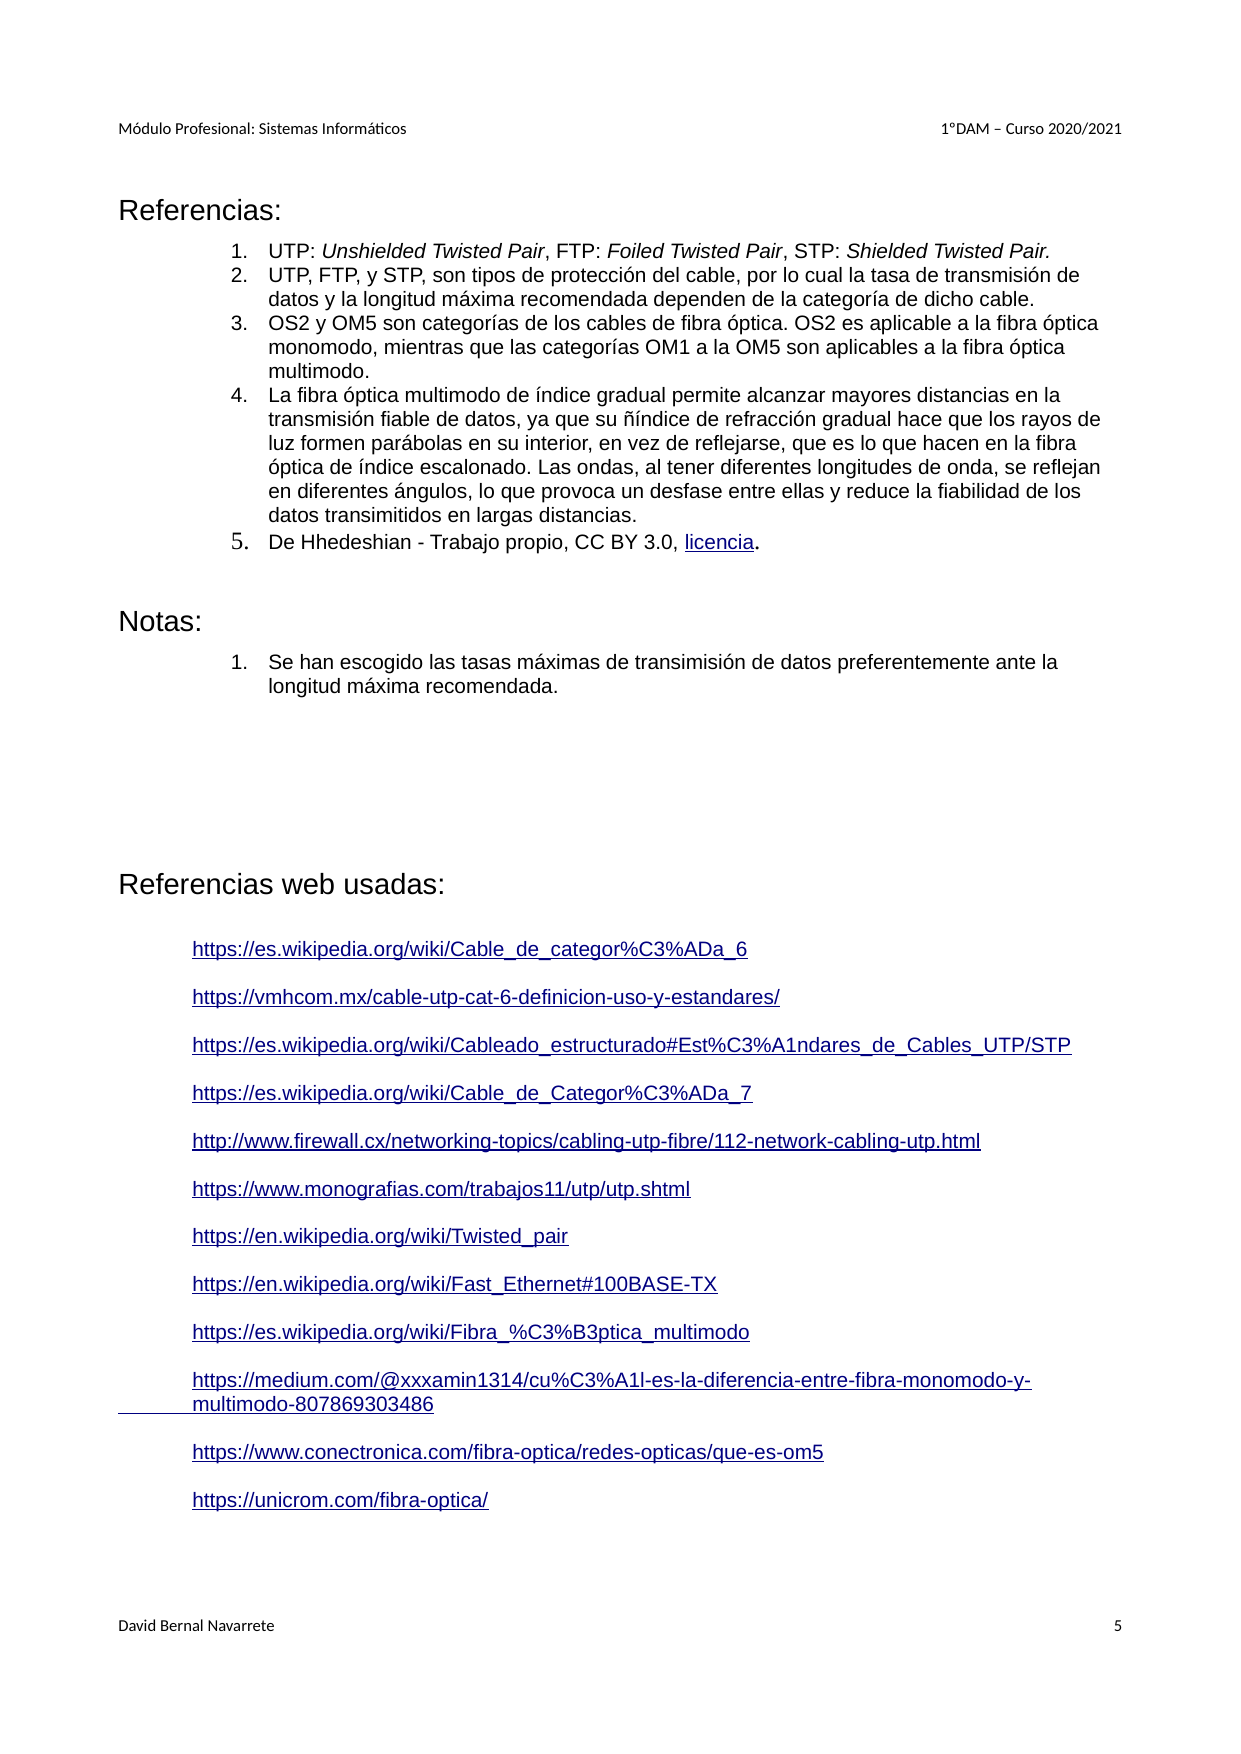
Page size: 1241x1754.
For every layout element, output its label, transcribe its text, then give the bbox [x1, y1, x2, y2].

list Se han escogido las tasas máximas de transimisión de datos preferentemente ante la longitud máxima recomendada. [231, 650, 1122, 698]
subtitle Referencias web usadas: [118, 867, 1122, 900]
text https://es.wikipedia.org/wiki/Cable_de_categor%C3%ADa_6 [118, 937, 1122, 961]
text http://www.firewall.cx/networking-topics/cabling-utp-fibre/112-network-cabling-utp.html [118, 1128, 1122, 1152]
list OS2 y OM5 son categorías de los cables de fibra óptica. OS2 es aplicable a la fibra óptica monomodo, mientras que las categorías OM1 a la OM5 son aplicables a la fibra óptica multimodo. [231, 311, 1122, 383]
list De Hhedeshian - Trabajo propio, CC BY 3.0, licencia. [231, 526, 1122, 555]
list La fibra óptica multimodo de índice gradual permite alcanzar mayores distancias en la transmisión fiable de datos, ya que su ñíndice de refracción gradual hace que los rayos de luz formen parábolas en su interior, en vez de reflejarse, que es lo que hacen en la fibra óptica de índice escalonado. Las ondas, al tener diferentes longitudes de onda, se reflejan en diferentes ángulos, lo que provoca un desfase entre ellas y reduce la fiabilidad de los datos transimitidos en largas distancias. [231, 383, 1122, 526]
text https://vmhcom.mx/cable-utp-cat-6-definicion-uso-y-estandares/ [118, 985, 1122, 1009]
text https://es.wikipedia.org/wiki/Cable_de_Categor%C3%ADa_7 [118, 1081, 1122, 1104]
text https://en.wikipedia.org/wiki/Fast_Ethernet#100BASE-TX [118, 1272, 1122, 1296]
subtitle Notas: [118, 604, 1122, 638]
text https://www.conectronica.com/fibra-optica/redes-opticas/que-es-om5 [118, 1440, 1122, 1464]
text https://en.wikipedia.org/wiki/Twisted_pair [118, 1224, 1122, 1248]
text https://www.monografias.com/trabajos11/utp/utp.shtml [118, 1176, 1122, 1200]
list UTP, FTP, y STP, son tipos de protección del cable, por lo cual la tasa de transmisión de datos y la longitud máxima recomendada dependen de la categoría de dicho cable. [231, 263, 1122, 311]
text https://es.wikipedia.org/wiki/Fibra_%C3%B3ptica_multimodo [118, 1320, 1122, 1344]
text https://medium.com/@xxxamin1314/cu%C3%A1l-es-la-diferencia-entre-fibra-monomodo-y- multimodo-807869303486 [118, 1368, 1122, 1416]
text https://es.wikipedia.org/wiki/Cableado_estructurado#Est%C3%A1ndares_de_Cables_UTP/STP [118, 1033, 1122, 1057]
list UTP: Unshielded Twisted Pair, FTP: Foiled Twisted Pair, STP: Shielded Twisted Pair. [231, 239, 1122, 263]
subtitle Referencias: [118, 193, 1122, 226]
text https://unicrom.com/fibra-optica/ [118, 1488, 1122, 1512]
